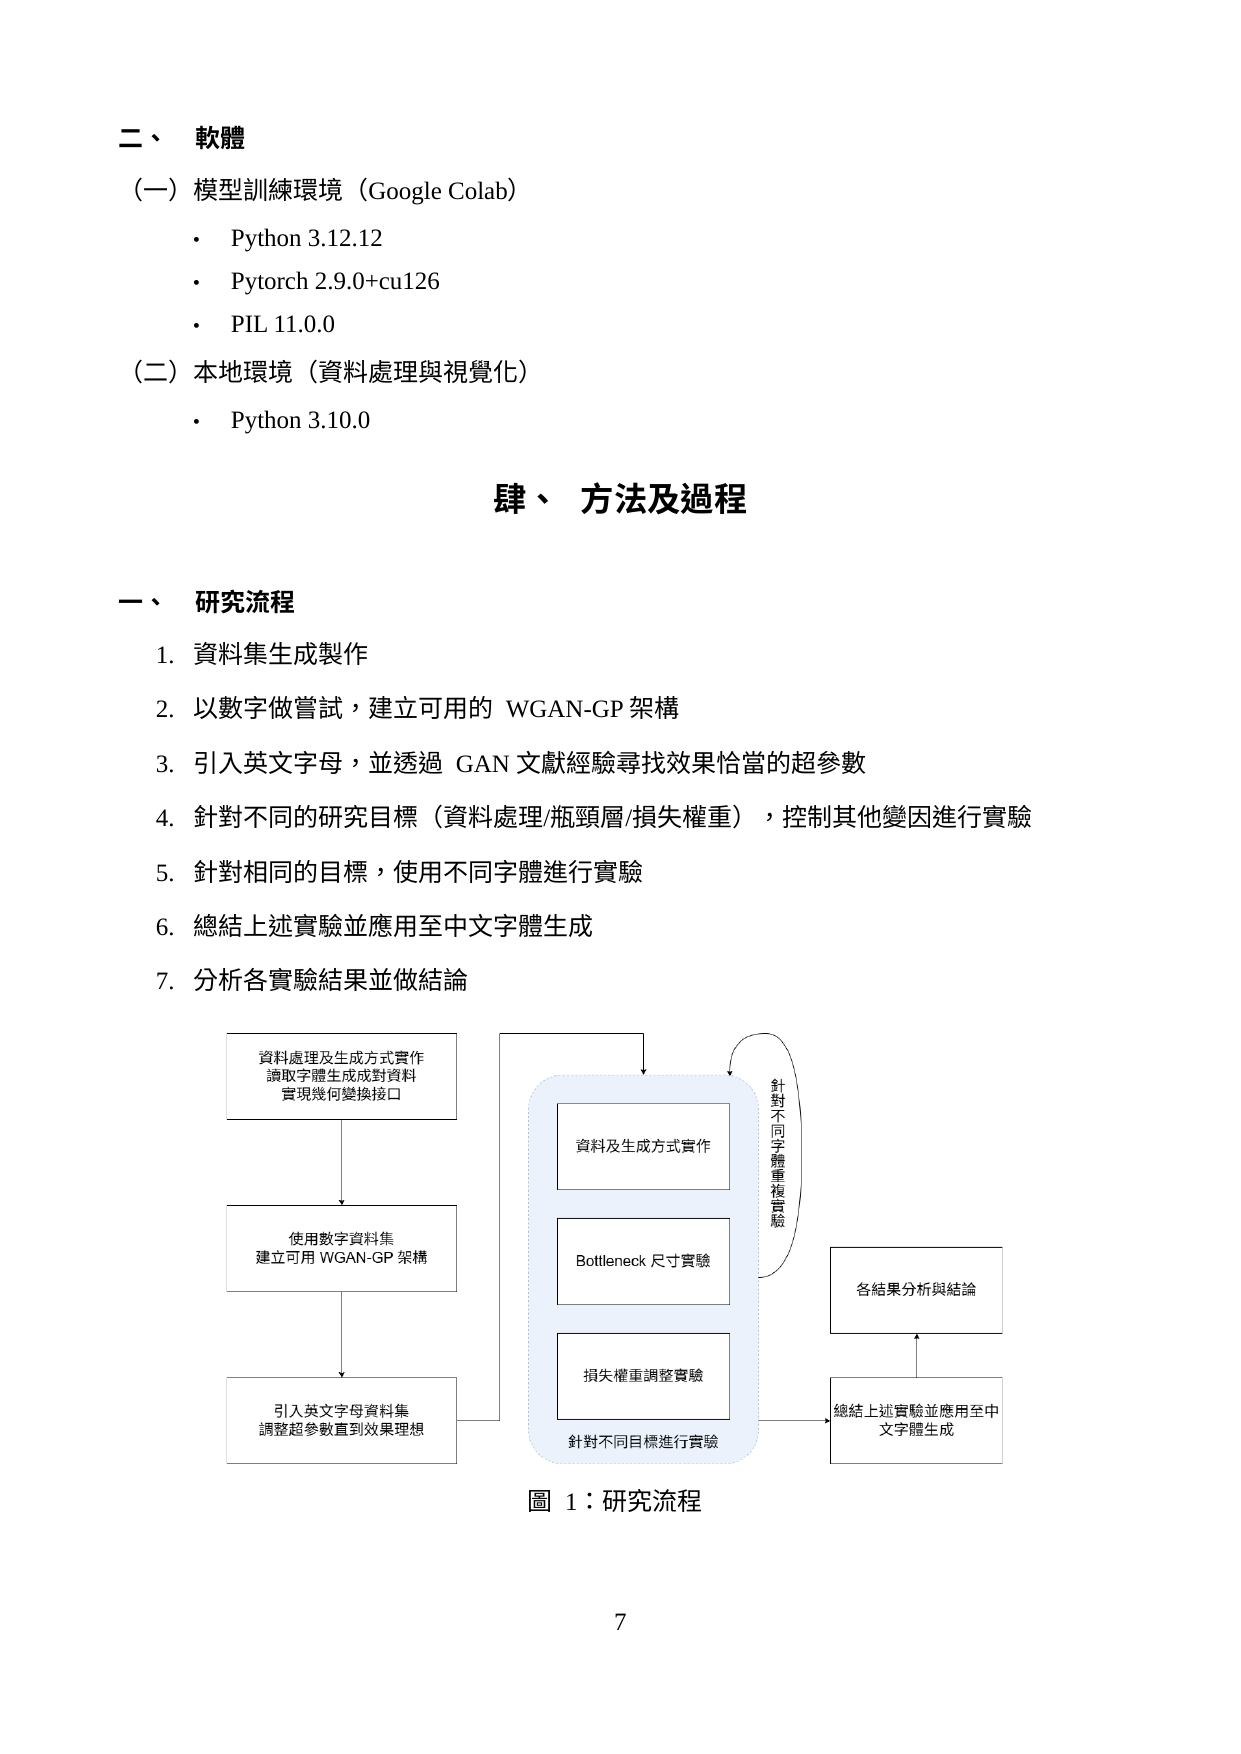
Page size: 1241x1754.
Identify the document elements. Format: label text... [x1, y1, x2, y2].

list 引入英文字母，並透過 GAN 文獻經驗尋找效果恰當的超參數 [156, 743, 1122, 779]
subtitle 方法及過程 [118, 473, 1122, 521]
list Python 3.10.0 [193, 405, 1122, 434]
subtitle 軟體 [118, 118, 1122, 154]
list 資料集生成製作 [156, 634, 1122, 671]
list 總結上述實驗並應用至中文字體生成 [156, 906, 1122, 943]
list 針對不同的研究目標（資料處理/瓶頸層/損失權重），控制其他變因進行實驗 [156, 798, 1122, 834]
list 針對相同的目標，使用不同字體進行實驗 [156, 852, 1122, 888]
list Pytorch 2.9.0+cu126 [193, 266, 1122, 295]
list Python 3.12.12 [193, 223, 1122, 252]
list 分析各實驗結果並做結論 [156, 961, 1122, 1518]
list 圖 1：研究流程 [193, 1028, 1036, 1518]
list 以數字做嘗試，建立可用的 WGAN-GP 架構 [156, 689, 1122, 725]
subtitle 模型訓練環境（Google Colab） [118, 171, 1122, 207]
subtitle 研究流程 [118, 582, 1122, 618]
picture [226, 1028, 1003, 1464]
subtitle 本地環境（資料處理與視覺化） [118, 352, 1122, 389]
list PIL 11.0.0 [193, 309, 1122, 338]
